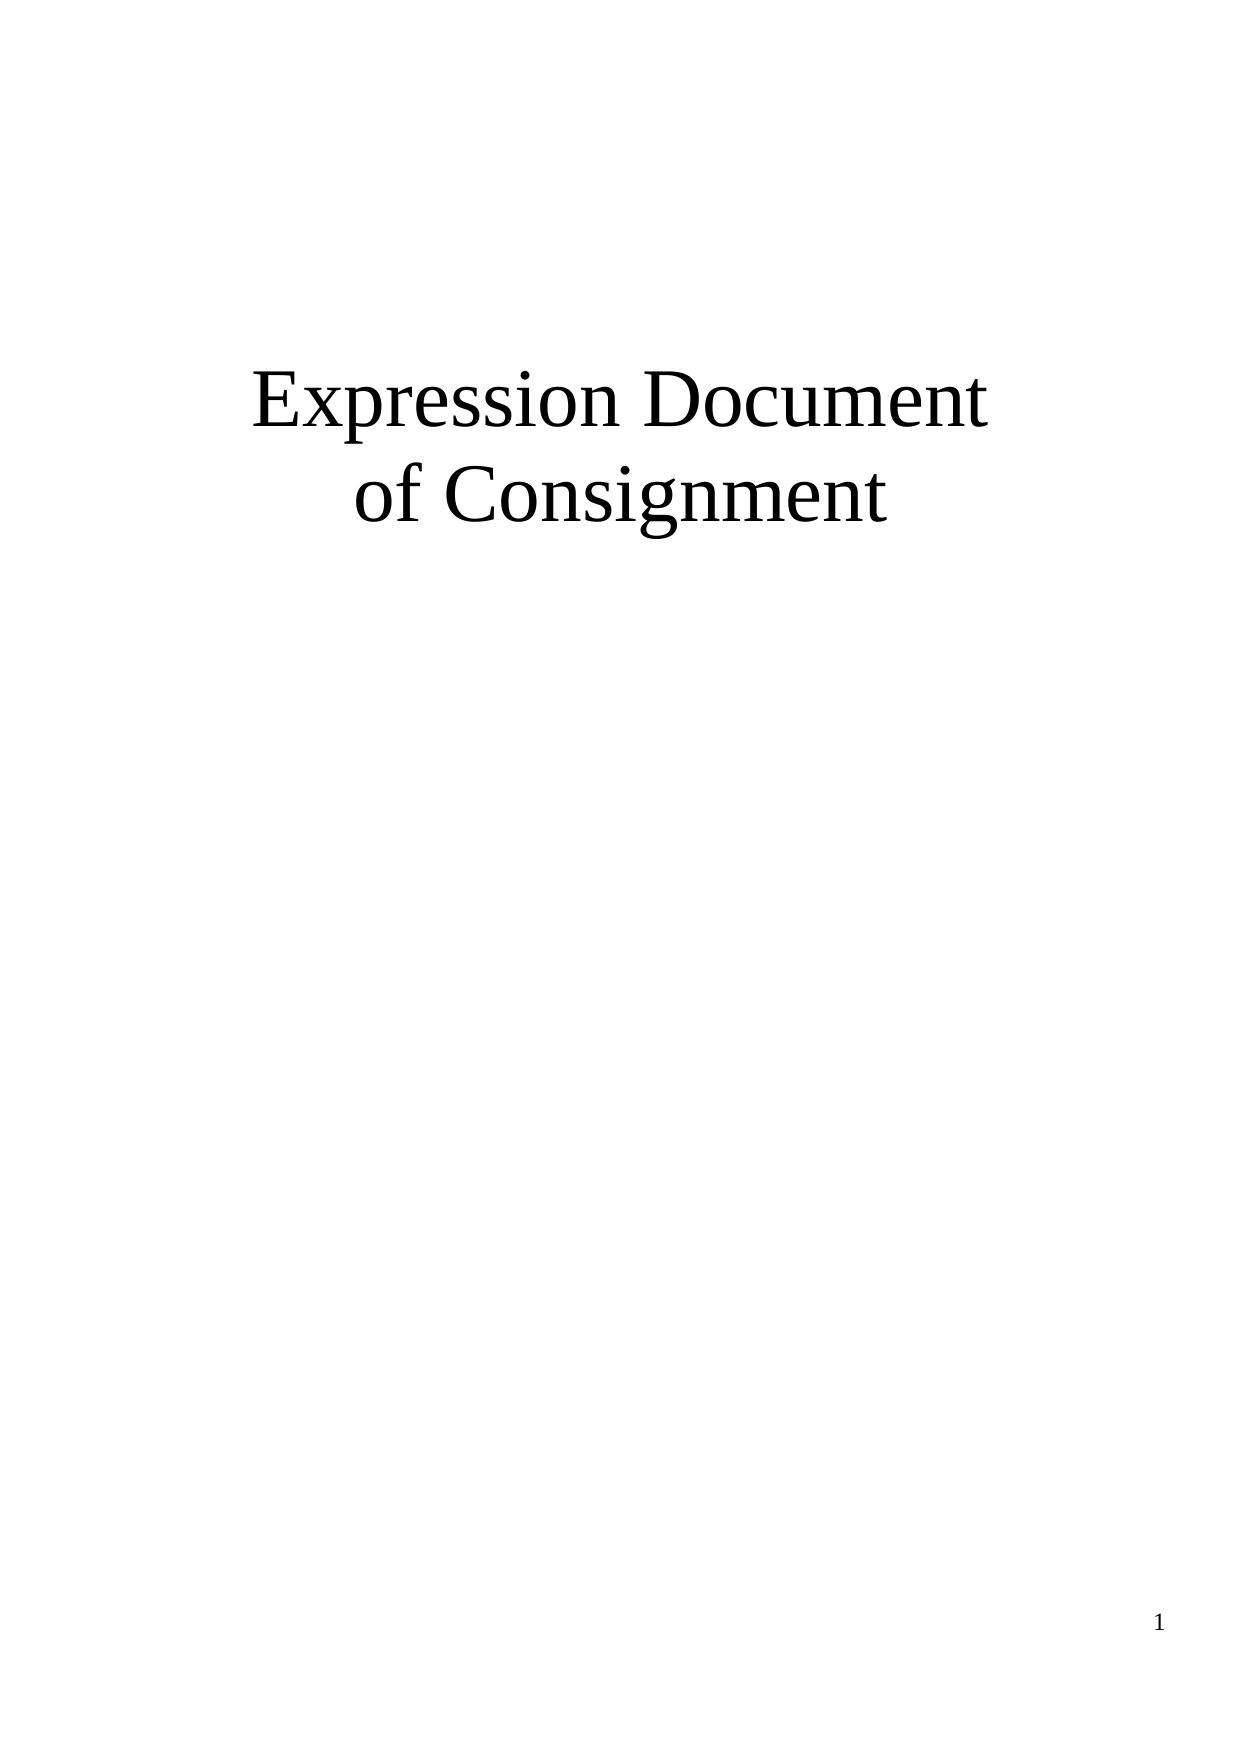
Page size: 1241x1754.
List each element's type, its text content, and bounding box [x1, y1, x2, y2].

text of Consignment [75, 444, 1165, 540]
text Expression Document [75, 348, 1165, 444]
